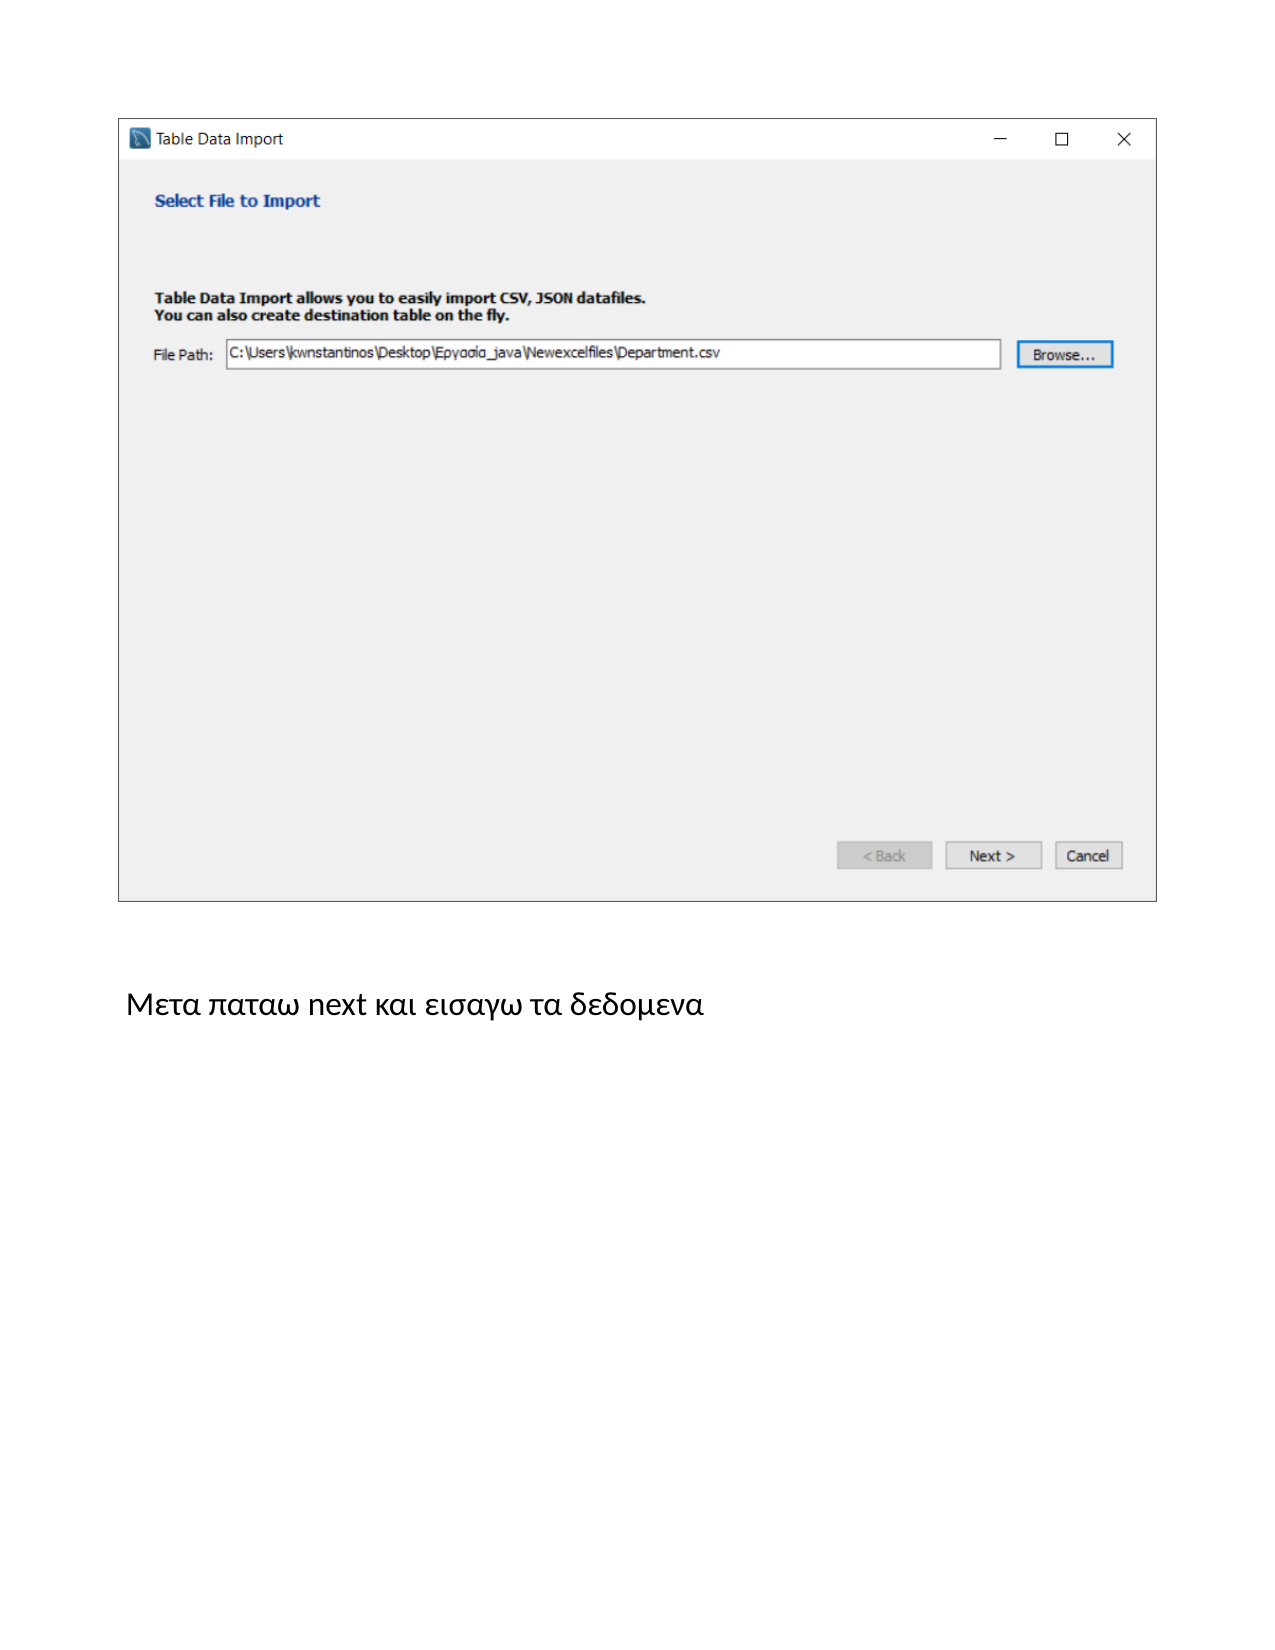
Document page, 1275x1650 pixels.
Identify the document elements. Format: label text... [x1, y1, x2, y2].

text Μετα παταω next και εισαγω τα δεδομενα [118, 983, 1157, 1024]
picture [118, 118, 1157, 902]
